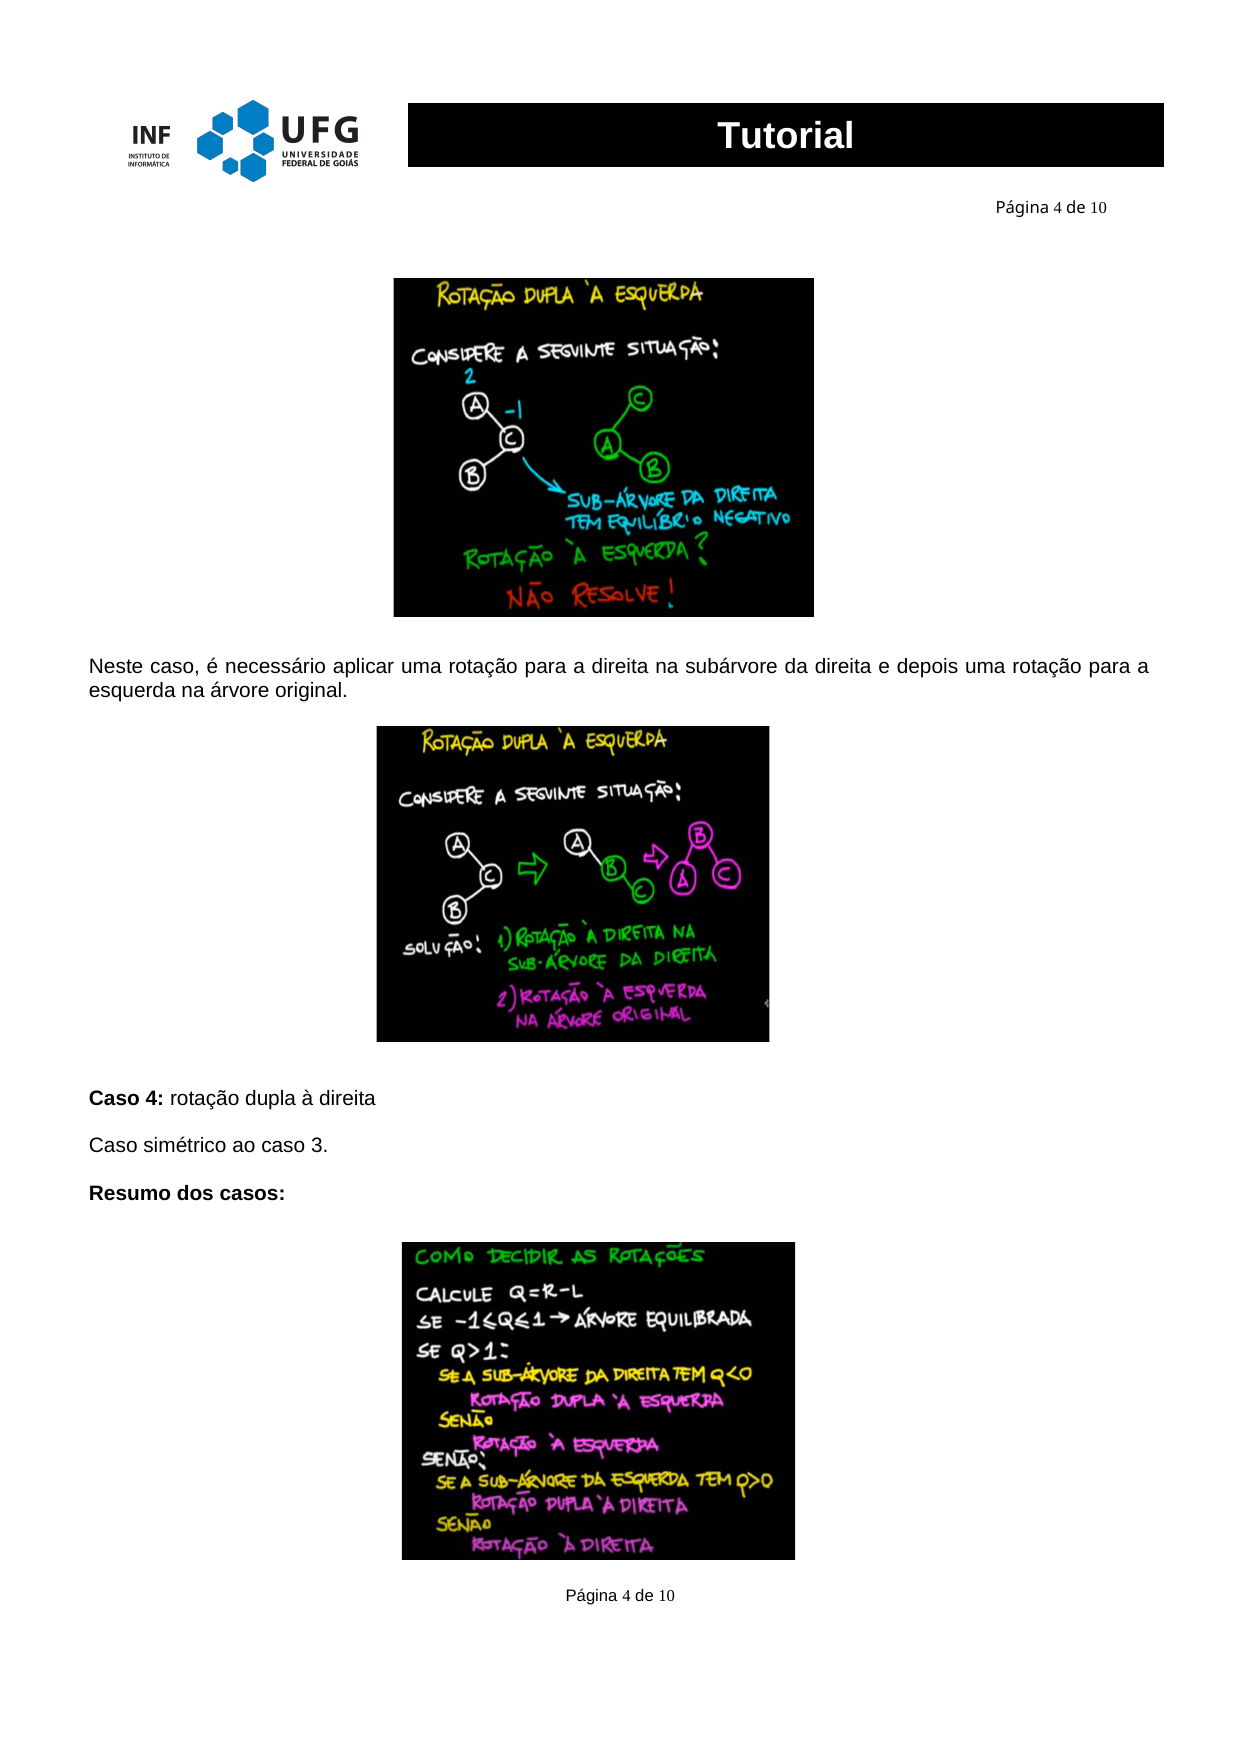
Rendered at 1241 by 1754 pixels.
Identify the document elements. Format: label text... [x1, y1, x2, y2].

picture [393, 278, 814, 617]
picture [376, 726, 770, 1042]
text Neste caso, é necessário aplicar uma rotação para a direita na subárvore da direita e depois uma rotação para a esquerda na árvore original. [89, 654, 1152, 702]
picture [126, 97, 363, 186]
text Caso simétrico ao caso 3. [89, 1133, 1152, 1157]
text Resumo dos casos: [89, 1181, 1152, 1205]
text Caso 4: rotação dupla à direita [89, 1085, 1152, 1109]
picture [401, 1242, 796, 1560]
